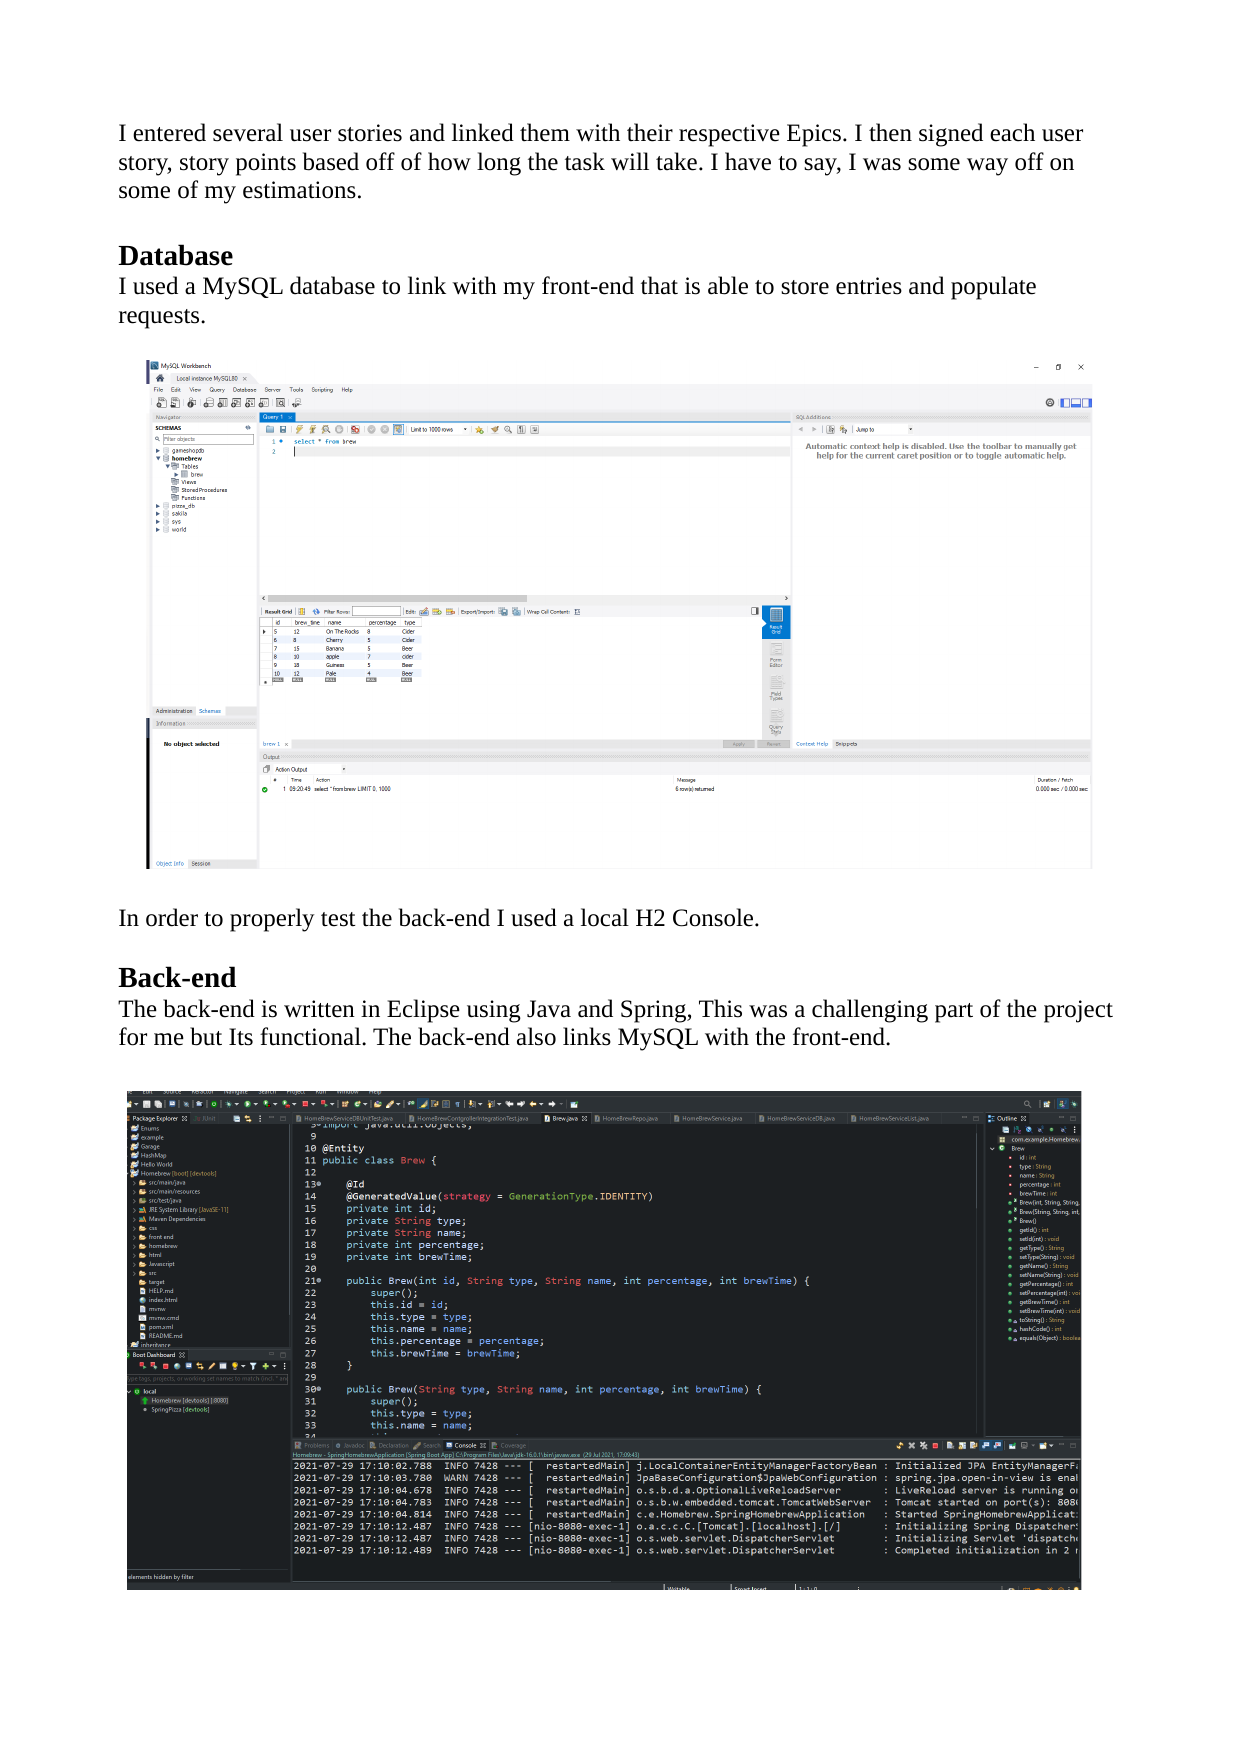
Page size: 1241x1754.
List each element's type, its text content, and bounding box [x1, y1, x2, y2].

text I used a MySQL database to link with my front-end that is able to store entries and populate requests. [118, 271, 1122, 329]
text In order to properly test the back-end I used a local H2 Console. [118, 903, 1122, 931]
text I entered several user stories and linked them with their respective Epics. I then signed each user story, story points based off of how long the task will take. I have to say, I was some way off on some of my estimations. [118, 118, 1122, 204]
text Database [118, 238, 1122, 271]
text Back-end [118, 960, 1122, 994]
text The back-end is written in Eclipse using Java and Spring, This was a challenging part of the project for me but Its functional. The back-end also links MySQL with the front-end. [118, 994, 1122, 1051]
